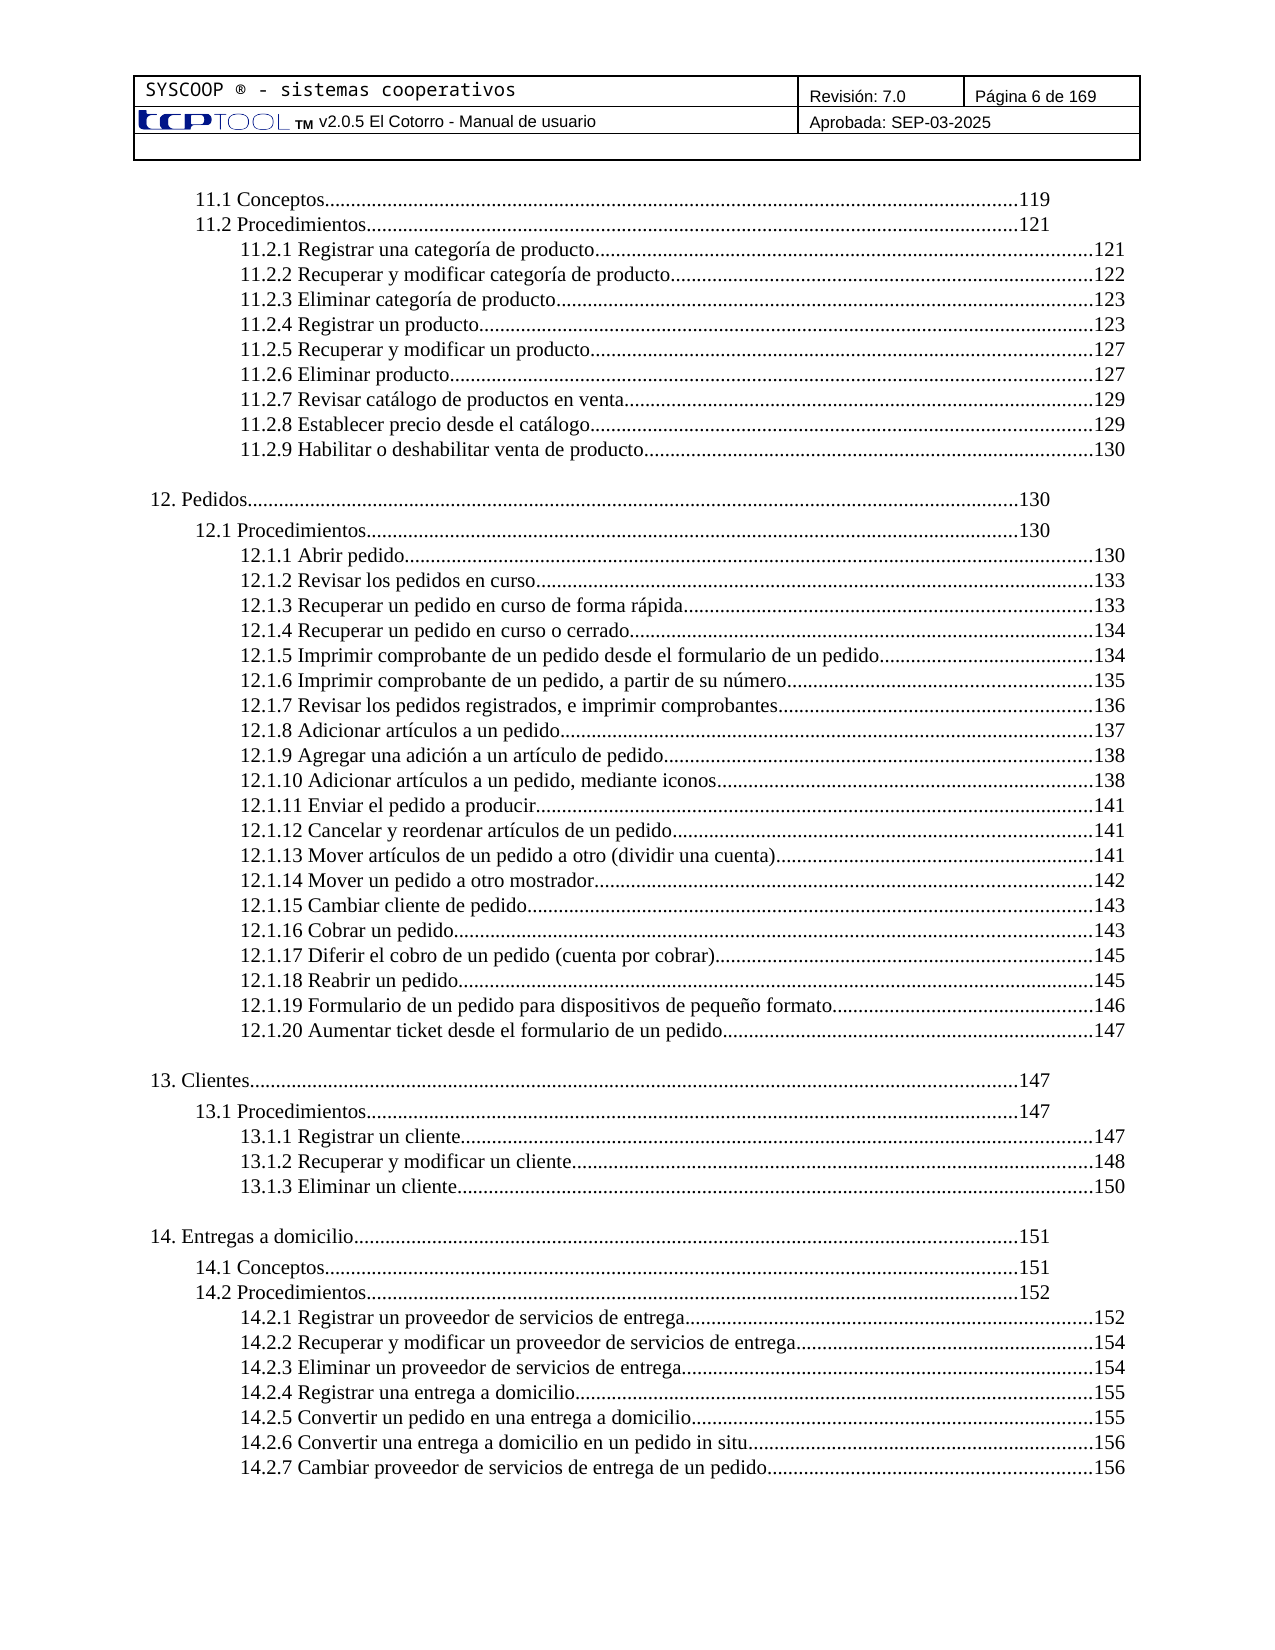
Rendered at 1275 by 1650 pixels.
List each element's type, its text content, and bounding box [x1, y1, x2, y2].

text 12.1.19 Formulario de un pedido para dispositivos de pequeño formato 146 [240, 992, 1125, 1017]
text 12.1.18 Reabrir un pedido 145 [240, 967, 1125, 992]
text 14.2.1 Registrar un proveedor de servicios de entrega 152 [240, 1304, 1125, 1329]
text 13.1.1 Registrar un cliente 147 [240, 1123, 1125, 1148]
text 11.2 Procedimientos 121 [195, 211, 1050, 236]
text 14.2.6 Convertir una entrega a domicilio en un pedido in situ 156 [240, 1429, 1125, 1454]
text 12.1.2 Revisar los pedidos en curso 133 [240, 567, 1125, 592]
text 11.2.8 Establecer precio desde el catálogo 129 [240, 411, 1125, 436]
text 13.1.2 Recuperar y modificar un cliente 148 [240, 1148, 1125, 1173]
text 13. Clientes 147 [150, 1067, 1050, 1092]
text 14.2 Procedimientos 152 [195, 1279, 1050, 1304]
text 12.1.6 Imprimir comprobante de un pedido, a partir de su número 135 [240, 667, 1125, 692]
text 11.2.6 Eliminar producto 127 [240, 361, 1125, 386]
text 14.2.5 Convertir un pedido en una entrega a domicilio 155 [240, 1404, 1125, 1429]
text 12.1.3 Recuperar un pedido en curso de forma rápida 133 [240, 592, 1125, 617]
text 11.2.5 Recuperar y modificar un producto 127 [240, 336, 1125, 361]
text 11.2.1 Registrar una categoría de producto 121 [240, 236, 1125, 261]
text 11.2.7 Revisar catálogo de productos en venta 129 [240, 386, 1125, 411]
text 13.1 Procedimientos 147 [195, 1098, 1050, 1123]
text 11.2.2 Recuperar y modificar categoría de producto 122 [240, 261, 1125, 286]
text 12.1 Procedimientos 130 [195, 517, 1050, 542]
text 12.1.12 Cancelar y reordenar artículos de un pedido 141 [240, 817, 1125, 842]
text 11.2.9 Habilitar o deshabilitar venta de producto 130 [240, 436, 1125, 461]
text 12.1.15 Cambiar cliente de pedido 143 [240, 892, 1125, 917]
text 14.2.3 Eliminar un proveedor de servicios de entrega 154 [240, 1354, 1125, 1379]
text 11.2.4 Registrar un producto 123 [240, 311, 1125, 336]
text 11.2.3 Eliminar categoría de producto 123 [240, 286, 1125, 311]
text 12.1.8 Adicionar artículos a un pedido 137 [240, 717, 1125, 742]
text 14.2.7 Cambiar proveedor de servicios de entrega de un pedido 156 [240, 1454, 1125, 1479]
text 14.2.4 Registrar una entrega a domicilio 155 [240, 1379, 1125, 1404]
picture [138, 110, 290, 130]
text 12.1.10 Adicionar artículos a un pedido, mediante iconos 138 [240, 767, 1125, 792]
text 12.1.4 Recuperar un pedido en curso o cerrado 134 [240, 617, 1125, 642]
text 14. Entregas a domicilio 151 [150, 1223, 1050, 1248]
text 12.1.16 Cobrar un pedido 143 [240, 917, 1125, 942]
text 12.1.1 Abrir pedido 130 [240, 542, 1125, 567]
text 12.1.11 Enviar el pedido a producir 141 [240, 792, 1125, 817]
text 13.1.3 Eliminar un cliente 150 [240, 1173, 1125, 1198]
text 12.1.13 Mover artículos de un pedido a otro (dividir una cuenta) 141 [240, 842, 1125, 867]
text 14.2.2 Recuperar y modificar un proveedor de servicios de entrega 154 [240, 1329, 1125, 1354]
text 12.1.17 Diferir el cobro de un pedido (cuenta por cobrar) 145 [240, 942, 1125, 967]
text 12.1.9 Agregar una adición a un artículo de pedido 138 [240, 742, 1125, 767]
text 12.1.5 Imprimir comprobante de un pedido desde el formulario de un pedido 134 [240, 642, 1125, 667]
text 12.1.20 Aumentar ticket desde el formulario de un pedido 147 [240, 1017, 1125, 1042]
text 12.1.7 Revisar los pedidos registrados, e imprimir comprobantes 136 [240, 692, 1125, 717]
text 14.1 Conceptos 151 [195, 1254, 1050, 1279]
text 12. Pedidos 130 [150, 486, 1050, 511]
text 12.1.14 Mover un pedido a otro mostrador 142 [240, 867, 1125, 892]
text 11.1 Conceptos 119 [195, 186, 1050, 211]
